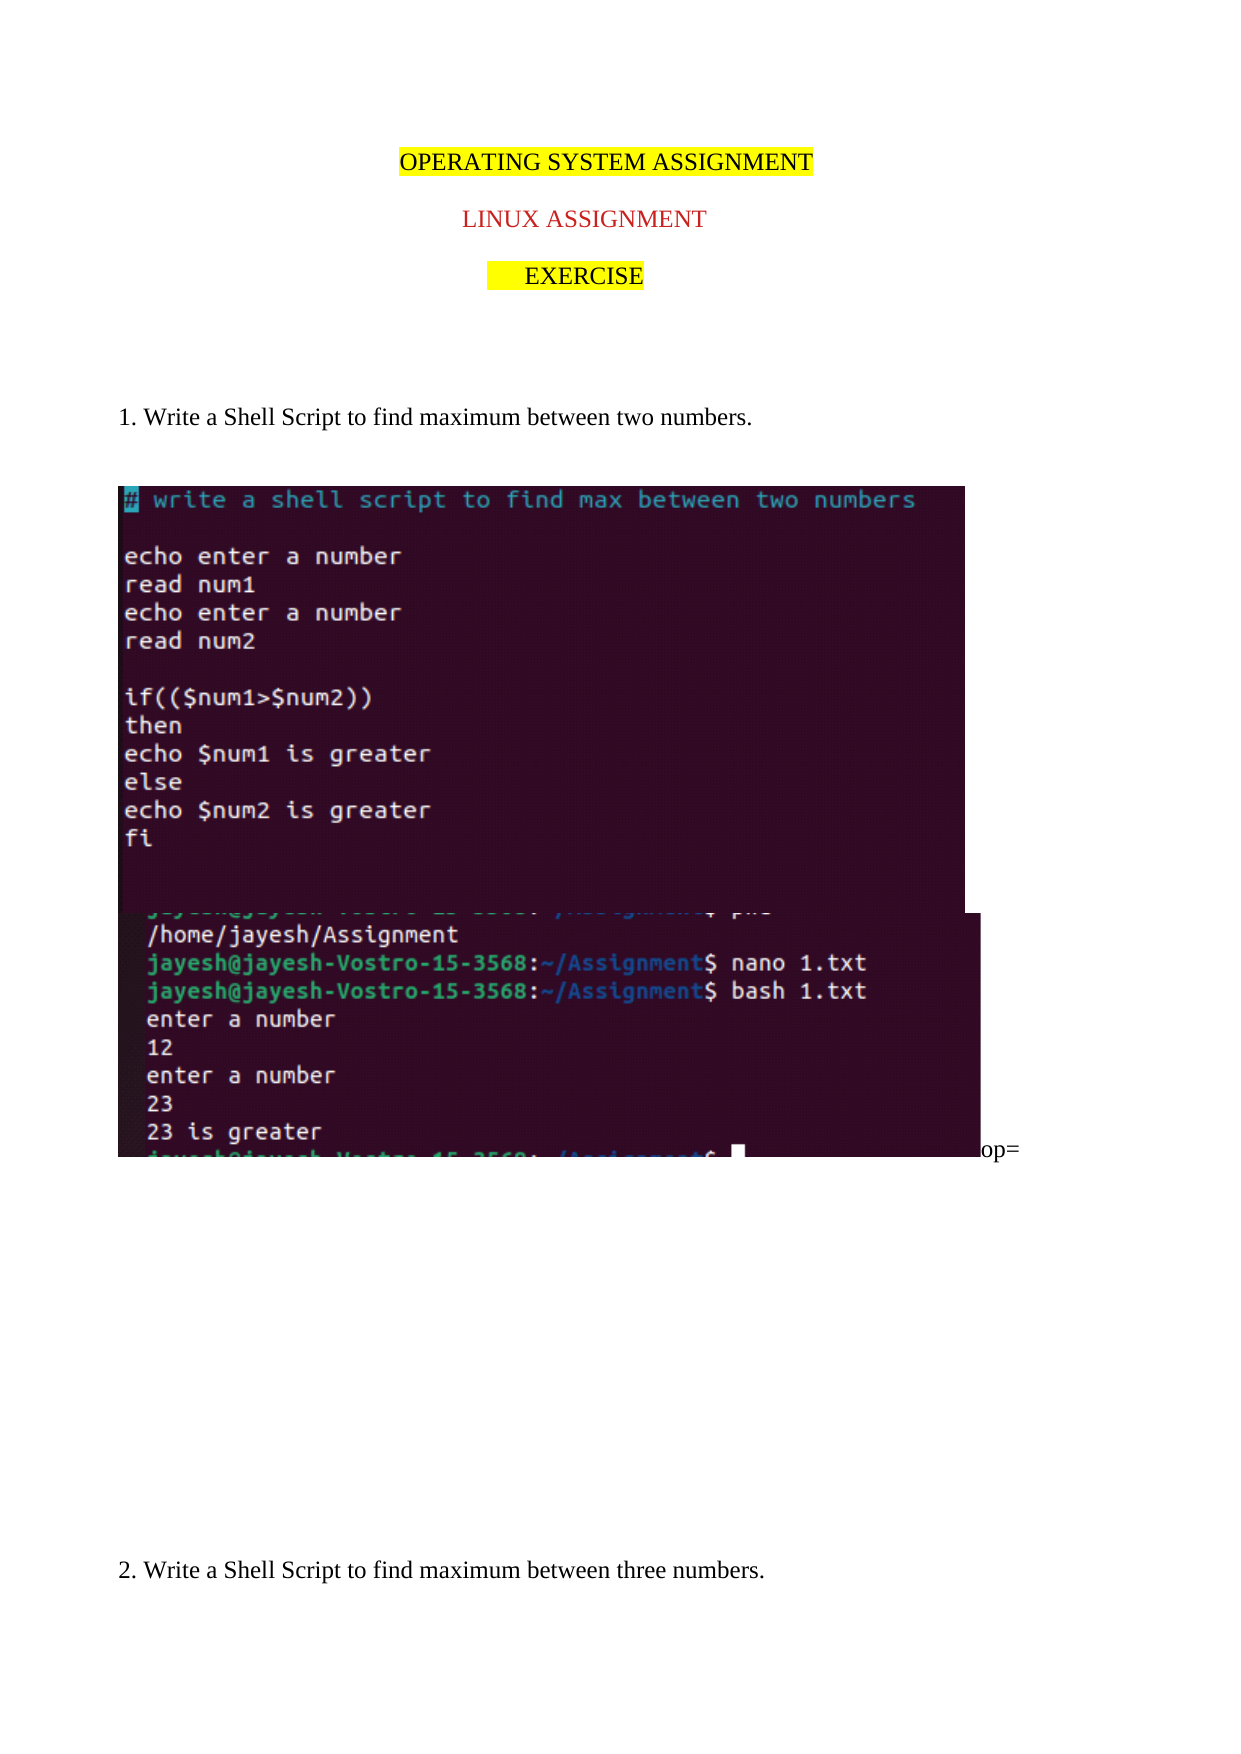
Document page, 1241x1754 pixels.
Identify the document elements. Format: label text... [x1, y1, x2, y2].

text 2. Write a Shell Script to find maximum between three numbers. [118, 1555, 1122, 1583]
text op= [118, 487, 1122, 1162]
text LINUX ASSIGNMENT [118, 204, 1122, 233]
text OPERATING SYSTEM ASSIGNMENT [118, 147, 1122, 176]
text 1. Write a Shell Script to find maximum between two numbers. [118, 402, 1122, 431]
text EXERCISE [118, 261, 1122, 290]
